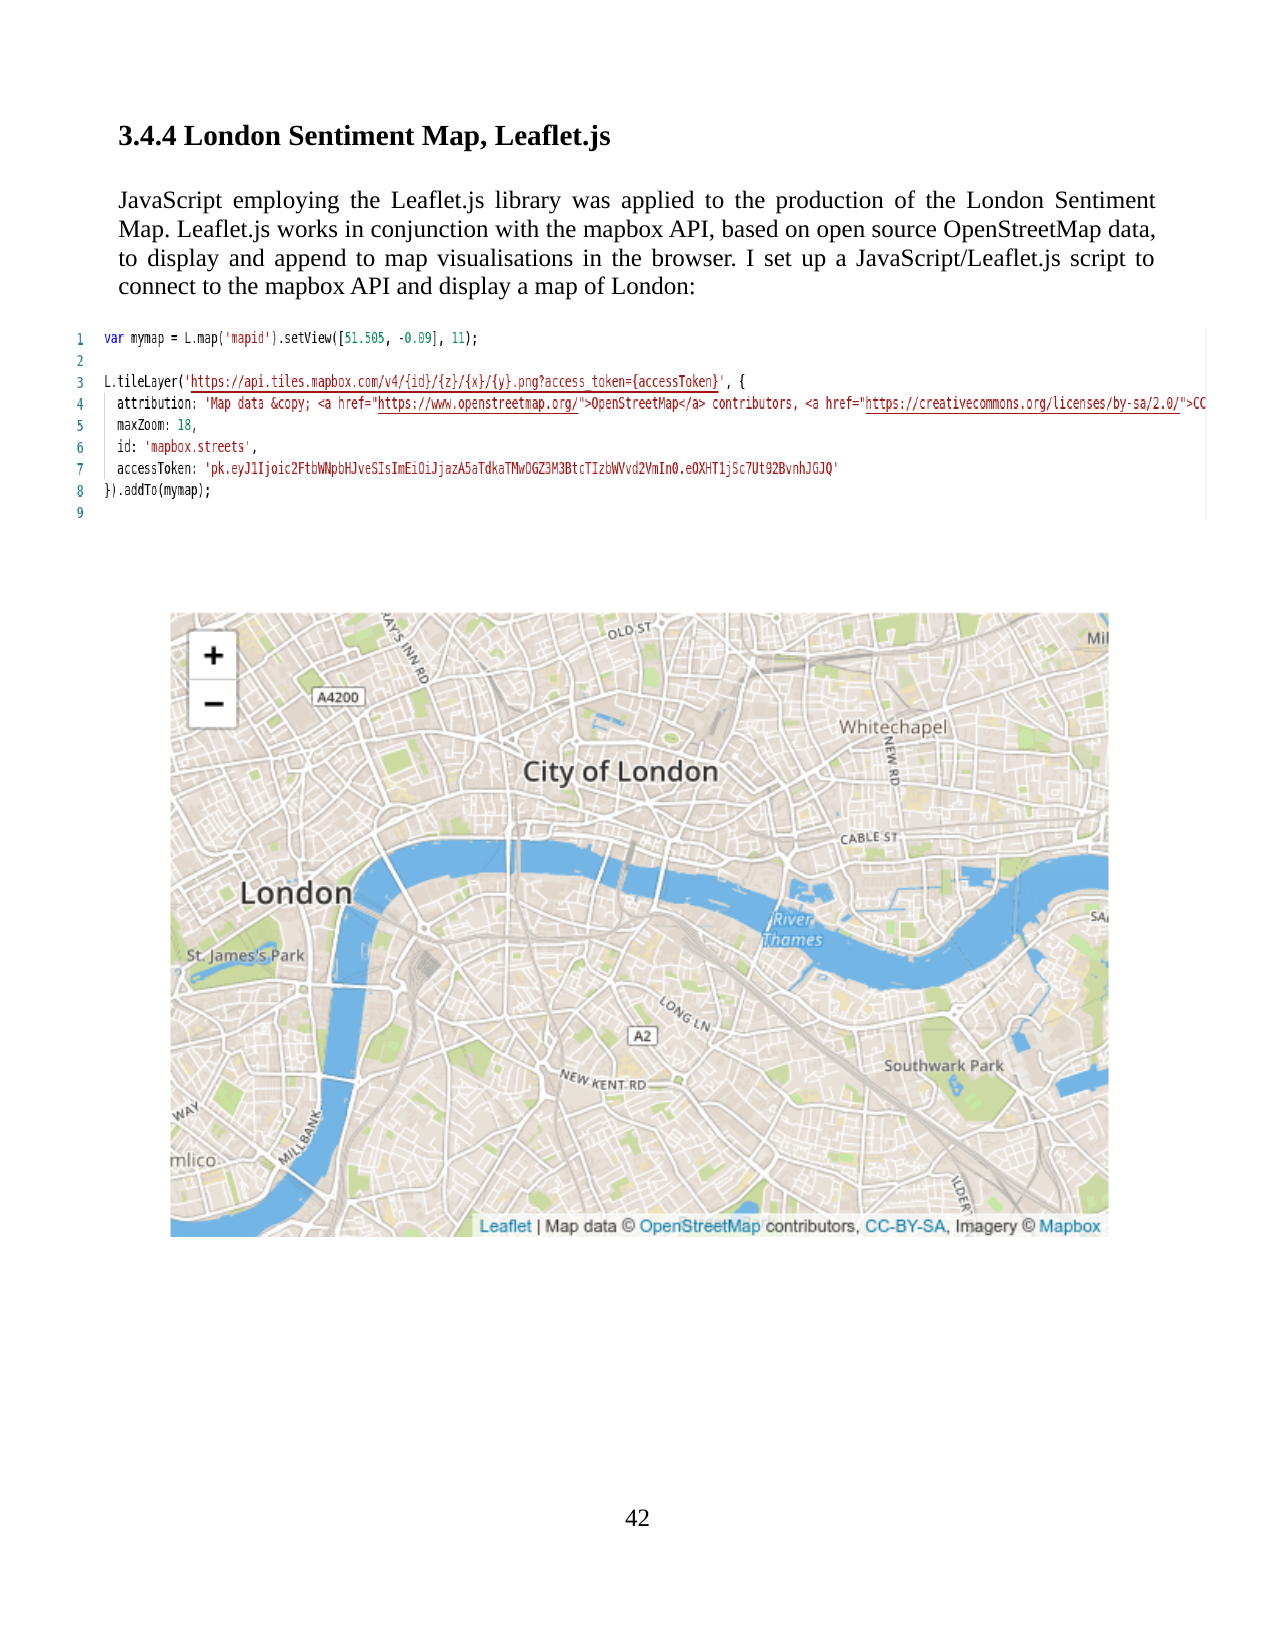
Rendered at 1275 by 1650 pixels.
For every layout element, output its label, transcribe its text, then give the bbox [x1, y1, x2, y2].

picture [163, 607, 1112, 1237]
text 3.4.4 London Sentiment Map, Leaflet.js [118, 118, 1157, 152]
text JavaScript employing the Leaflet.js library was applied to the production of the London Sentiment Map. Leaflet.js works in conjunction with the mapbox API, based on open source OpenStreetMap data, to display and append to map visualisations in the browser. I set up a JavaScript/Leaflet.js script to connect to the mapbox API and display a map of London: [118, 185, 1157, 300]
picture [68, 328, 1207, 521]
